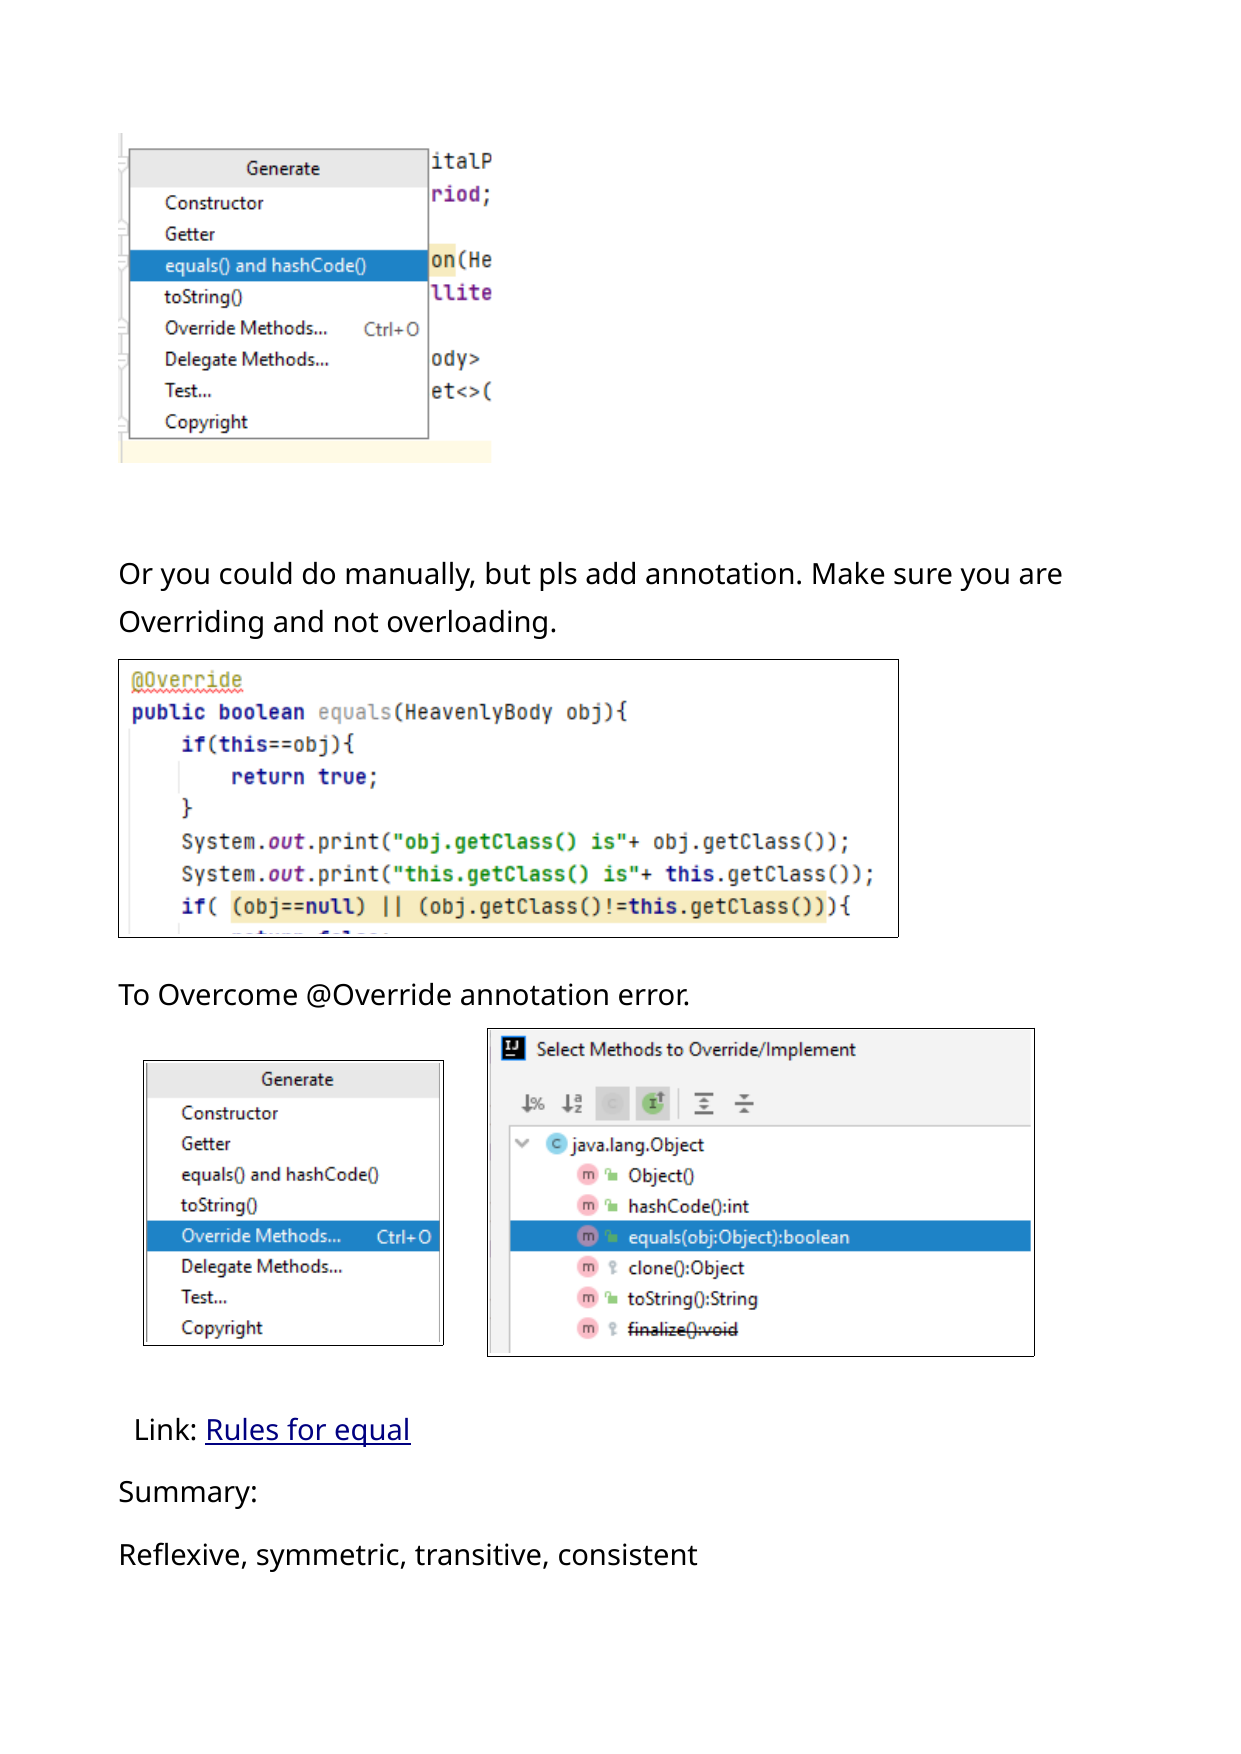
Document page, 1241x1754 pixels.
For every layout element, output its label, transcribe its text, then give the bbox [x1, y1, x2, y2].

text To Overcome @Override annotation error. [118, 974, 1122, 1014]
picture [146, 1063, 440, 1342]
text Link: Rules for equal [118, 1409, 1122, 1449]
picture [118, 133, 492, 463]
text Summary: [118, 1472, 1122, 1511]
text Reflexive, symmetric, transitive, consistent [118, 1534, 1122, 1573]
picture [121, 661, 895, 934]
picture [489, 1030, 1031, 1353]
text Or you could do manually, but pls add annotation. Make sure you are Overriding and not overloading. [118, 553, 1122, 641]
